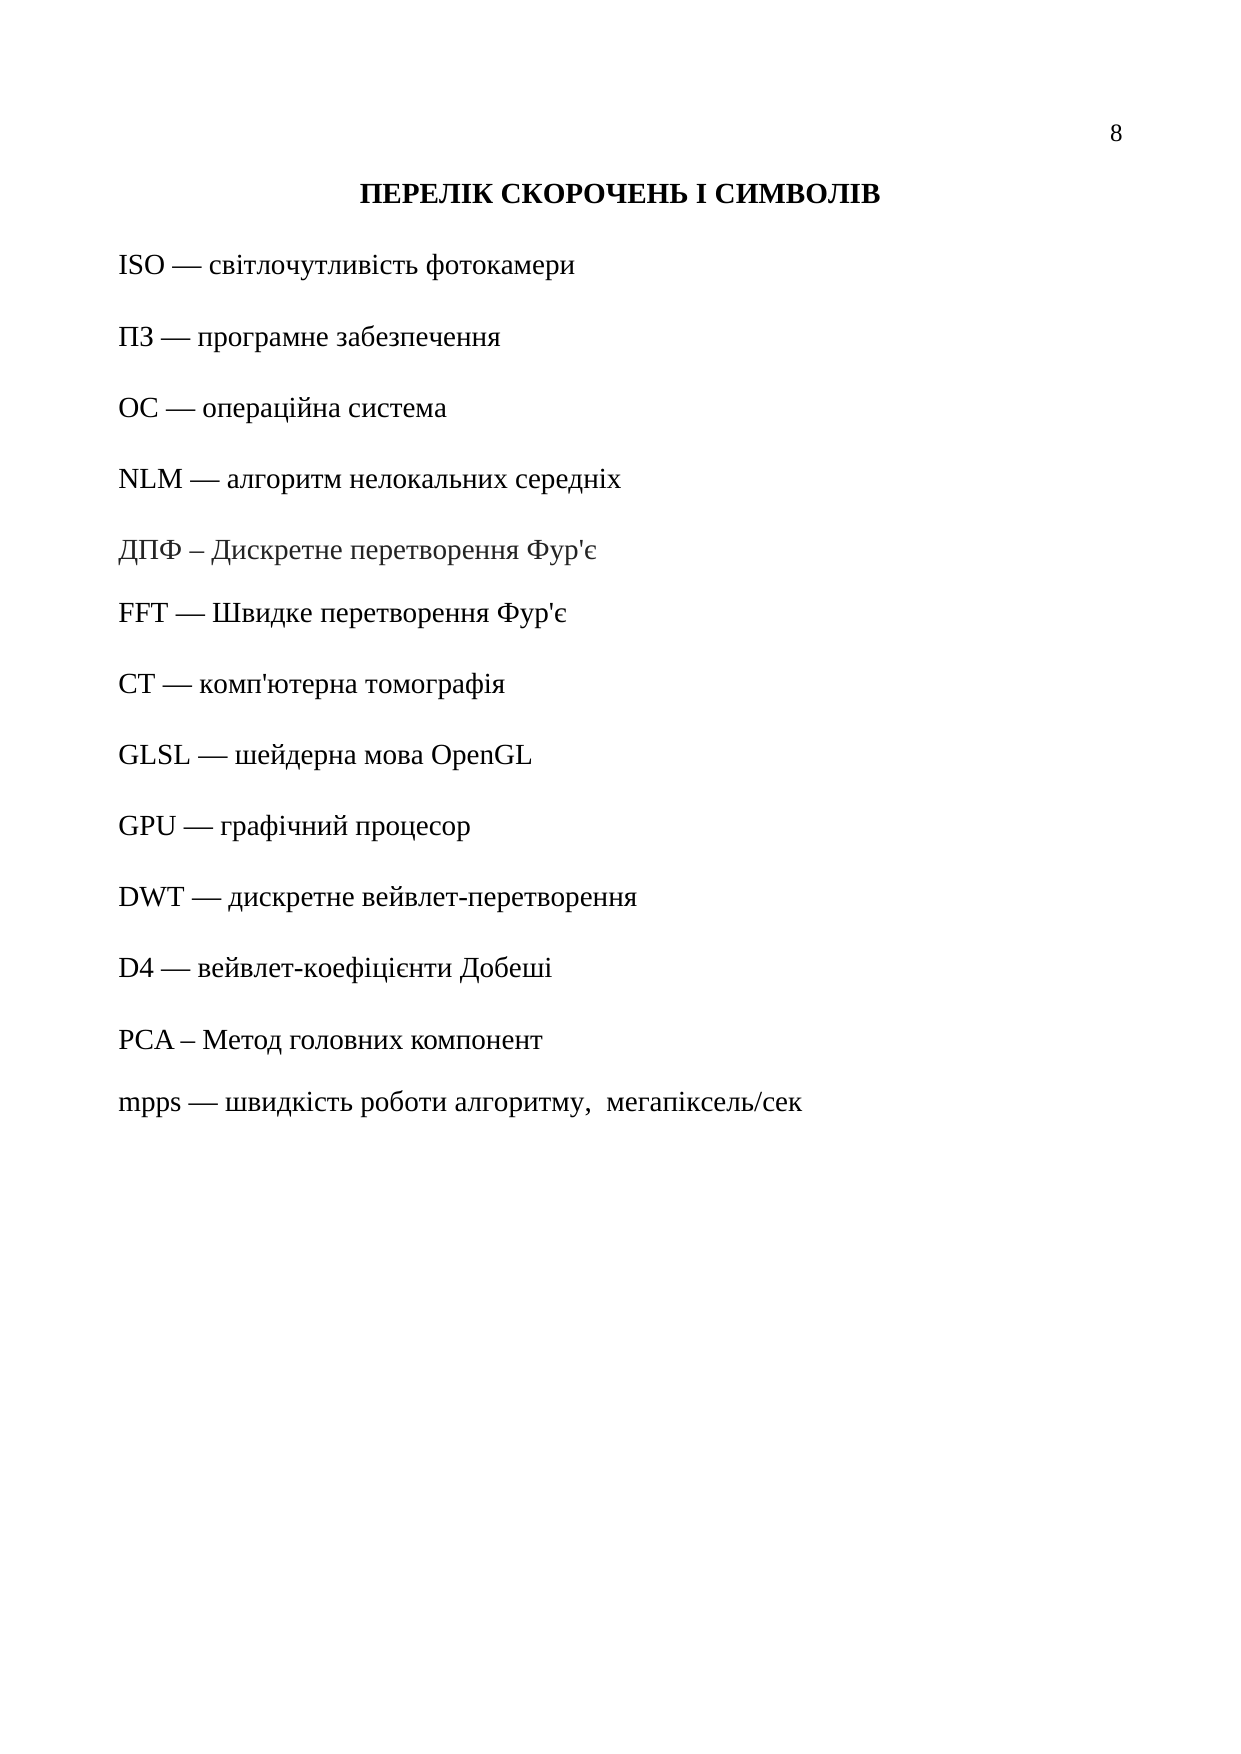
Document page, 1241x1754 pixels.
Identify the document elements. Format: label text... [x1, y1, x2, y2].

text FFT — Швидке перетворення Фур'є [118, 595, 1122, 628]
text D4 — вейвлет-коефіцієнти Добеші [118, 951, 1122, 984]
text GPU — графічний процесор [118, 808, 1122, 842]
text DWT — дискретне вейвлет-перетворення [118, 879, 1122, 913]
text ПЗ — програмне забезпечення [118, 319, 1122, 352]
text ПЕРЕЛІК СКОРОЧЕНЬ І СИМВОЛІВ [118, 176, 1122, 210]
text ISO — світлочутливість фотокамери [118, 247, 1122, 281]
text NLM — алгоритм нелокальних середніх [118, 461, 1122, 494]
text GLSL — шейдерна мова OpenGL [118, 737, 1122, 771]
text PCA – Метод головних компонент [118, 1022, 1122, 1055]
text mpps — швидкість роботи алгоритму, мегапіксель/сек [118, 1084, 1122, 1118]
text ДПФ – Дискретне перетворення Фур'є [118, 532, 1122, 566]
text CT — комп'ютерна томографія [118, 666, 1122, 699]
text ОС — операційна система [118, 390, 1122, 423]
